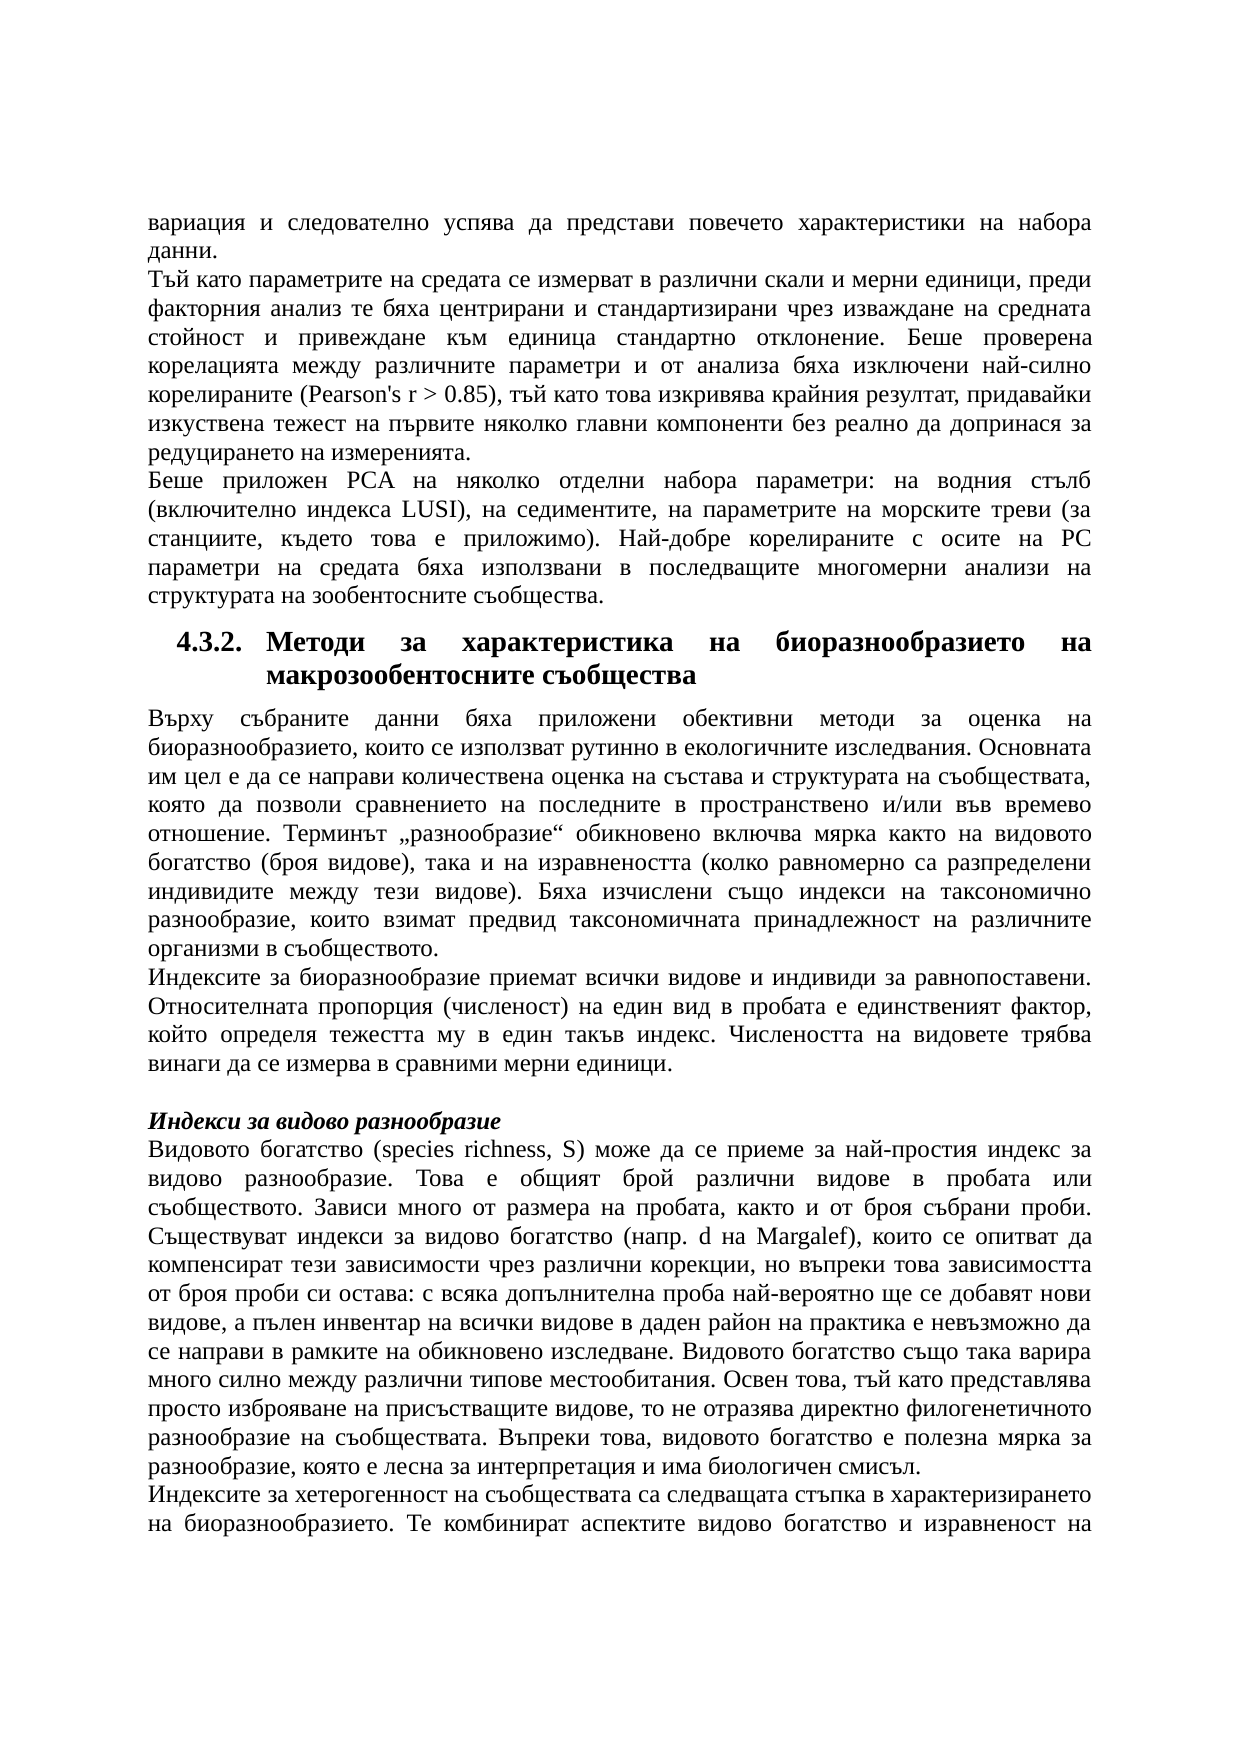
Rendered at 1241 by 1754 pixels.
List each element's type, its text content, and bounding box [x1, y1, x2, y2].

text Индекси за видово разнообразие [148, 1106, 1093, 1134]
text Върху събраните данни бяха приложени обективни методи за оценка на биоразнообразието, които се използват рутинно в екологичните изследвания. Основната им цел е да се направи количествена оценка на състава и структурата на съобществата, която да позволи сравнението на последните в пространствено и/или във времево отношение. Терминът „разнообразие“ обикновено включва мярка както на видовото богатство (броя видове), така и на изравнеността (колко равномерно са разпределени индивидите между тези видове). Бяха изчислени също индекси на таксономично разнообразие, които взимат предвид таксономичната принадлежност на различните организми в съобществото. [148, 703, 1093, 962]
text Индексите за хетерогенност на съобществата са следващата стъпка в характеризирането на биоразнообразието. Те комбинират аспектите видово богатство и изравненост на [148, 1479, 1093, 1537]
text вариация и следователно успява да представи повечето характеристики на набора данни. [148, 207, 1093, 264]
text Тъй като параметрите на средата се измерват в различни скали и мерни единици, преди факторния анализ те бяха центрирани и стандартизирани чрез изваждане на средната стойност и привеждане към единица стандартно отклонение. Беше проверена корелацията между различните параметри и от анализа бяха изключени най-силно корелираните (Pearson's r > 0.85), тъй като това изкривява крайния резултат, придавайки изкуствена тежест на първите няколко главни компоненти без реално да допринася за редуцирането на измеренията. [148, 264, 1093, 465]
subtitle Методи за характеристика на биоразнообразието на макрозообентосните съобщества [242, 624, 1093, 691]
text Видовото богатство (species richness, S) може да се приеме за най-простия индекс за видово разнообразие. Това е общият брой различни видове в пробата или съобществото. Зависи много от размера на пробата, както и от броя събрани проби. Съществуват индекси за видово богатство (напр. d на Margalef), които се опитват да компенсират тези зависимости чрез различни корекции, но въпреки това зависимостта от броя проби си остава: с всяка допълнителна проба най-вероятно ще се добавят нови видове, а пълен инвентар на всички видове в даден район на практика е невъзможно да се направи в рамките на обикновено изследване. Видовото богатство също така варира много силно между различни типове местообитания. Освен това, тъй като представлява просто изброяване на присъстващите видове, то не отразява директно филогенетичното разнообразие на съобществата. Въпреки това, видовото богатство е полезна мярка за разнообразие, която е лесна за интерпретация и има биологичен смисъл. [148, 1134, 1093, 1479]
text Беше приложен PCA на няколко отделни набора параметри: на водния стълб (включително индекса LUSI), на седиментите, на параметрите на морските треви (за станциите, където това е приложимо). Най-добре корелираните с осите на PC параметри на средата бяха използвани в последващите многомерни анализи на структурата на зообентосните съобщества. [148, 465, 1093, 609]
text Индексите за биоразнообразие приемат всички видове и индивиди за равнопоставени. Относителната пропорция (численост) на един вид в пробата е единственият фактор, който определя тежестта му в един такъв индекс. Числеността на видовете трябва винаги да се измерва в сравними мерни единици. [148, 962, 1093, 1077]
